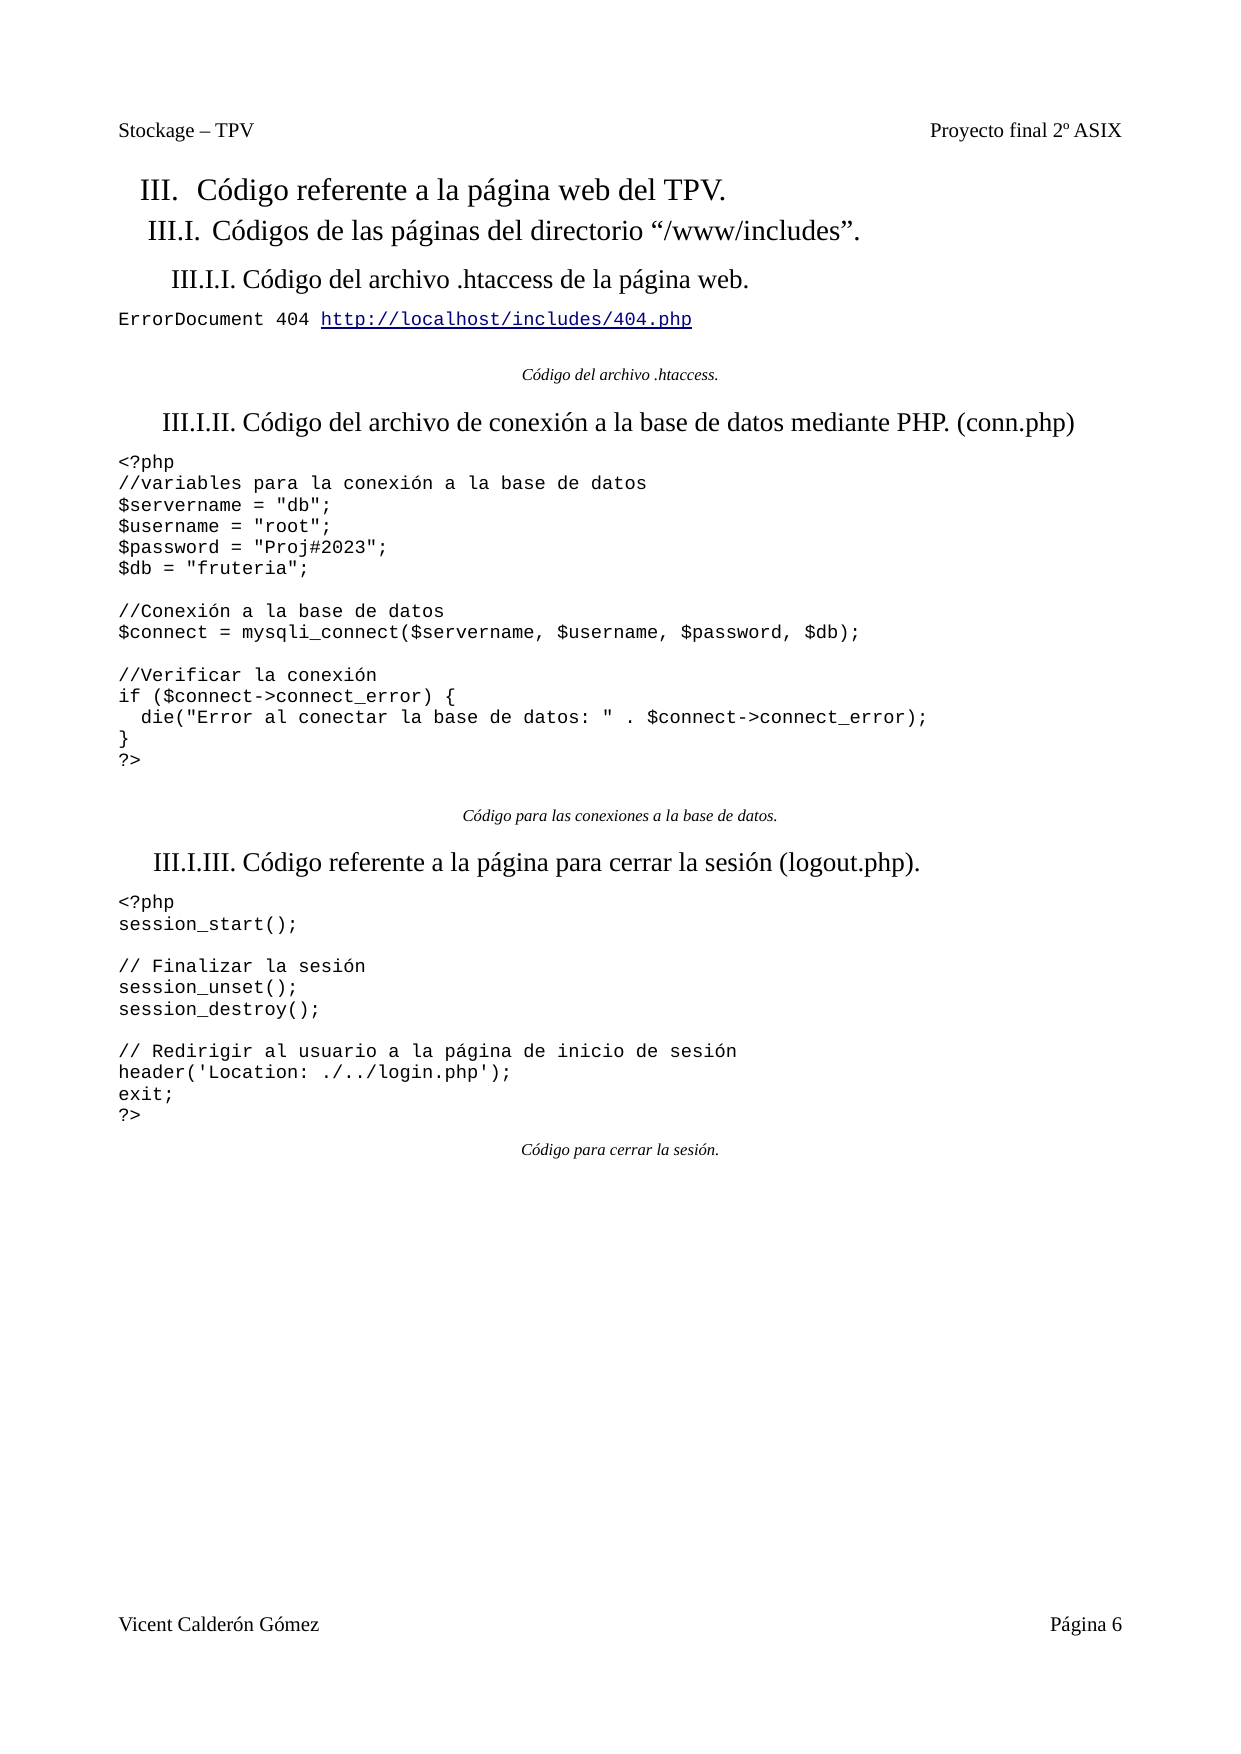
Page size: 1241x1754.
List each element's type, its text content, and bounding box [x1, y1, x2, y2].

list Código referente a la página web del TPV. [178, 172, 1122, 208]
text ErrorDocument 404 http://localhost/includes/404.php [118, 310, 1122, 331]
text Código para las conexiones a la base de datos. [118, 805, 1122, 824]
text $servername = "db"; [118, 495, 1122, 517]
subtitle Código del archivo .htaccess de la página web. [236, 263, 1122, 294]
subtitle Códigos de las páginas del directorio “/www/includes”. [201, 213, 1122, 246]
text ?> [118, 750, 1122, 772]
text <?php [118, 893, 1122, 914]
text exit; [118, 1084, 1122, 1106]
text // Finalizar la sesión [118, 957, 1122, 978]
text if ($connect->connect_error) { [118, 687, 1122, 708]
text die("Error al conectar la base de datos: " . $connect->connect_error); [118, 708, 1122, 729]
text $username = "root"; [118, 517, 1122, 538]
text Código para cerrar la sesión. [118, 1139, 1122, 1159]
text Código del archivo .htaccess. [118, 365, 1122, 384]
text $password = "Proj#2023"; [118, 538, 1122, 559]
text // Redirigir al usuario a la página de inicio de sesión [118, 1042, 1122, 1063]
text session_unset(); [118, 978, 1122, 999]
text //Conexión a la base de datos [118, 602, 1122, 623]
text session_start(); [118, 914, 1122, 936]
text } [118, 729, 1122, 750]
text $db = "fruteria"; [118, 559, 1122, 580]
text $connect = mysqli_connect($servername, $username, $password, $db); [118, 623, 1122, 644]
subtitle Código referente a la página para cerrar la sesión (logout.php). [236, 847, 1122, 878]
text header('Location: ./../login.php'); [118, 1063, 1122, 1084]
text //Verificar la conexión [118, 665, 1122, 687]
text session_destroy(); [118, 999, 1122, 1021]
text <?php [118, 453, 1122, 474]
subtitle Código del archivo de conexión a la base de datos mediante PHP. (conn.php) [236, 406, 1122, 437]
text //variables para la conexión a la base de datos [118, 474, 1122, 495]
text ?> [118, 1106, 1122, 1127]
